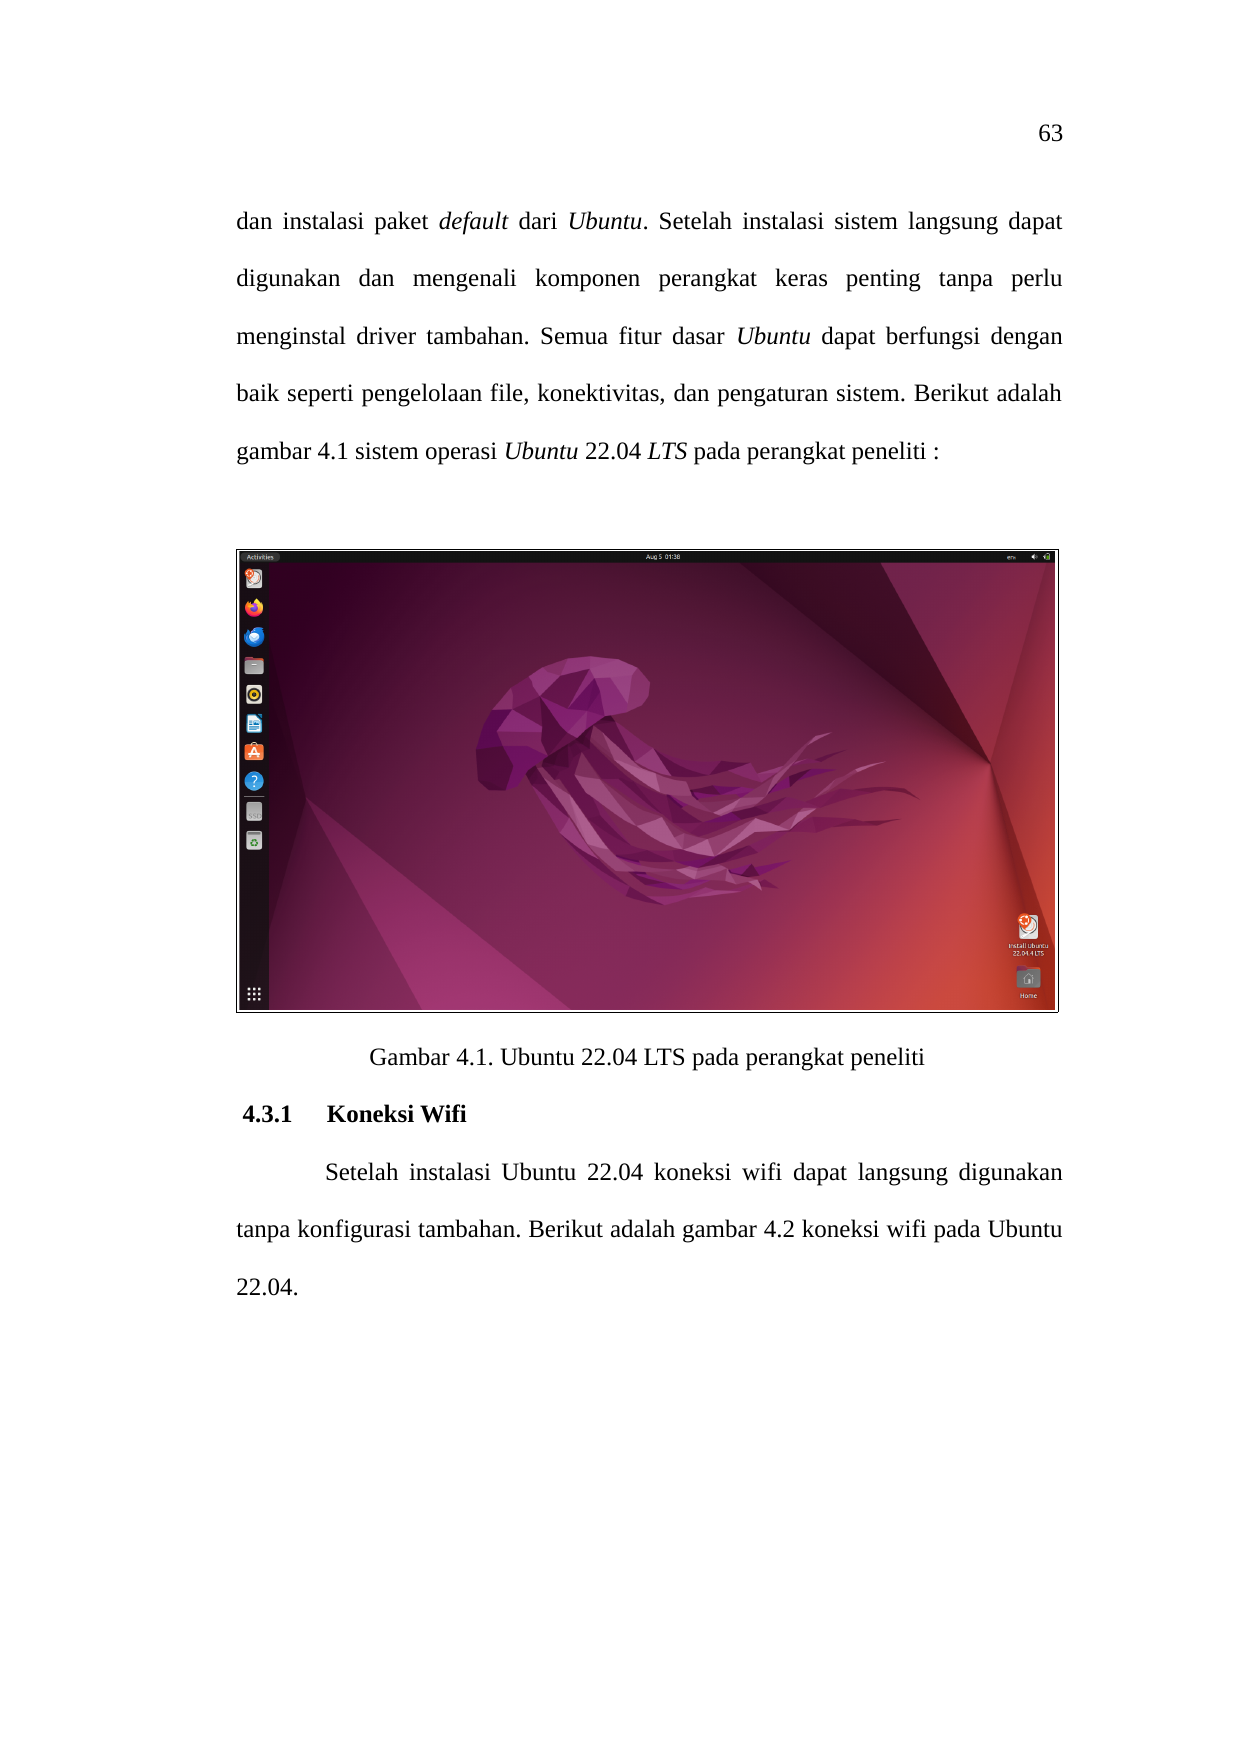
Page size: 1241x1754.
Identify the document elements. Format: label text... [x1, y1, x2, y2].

subtitle Koneksi Wifi [236, 1099, 1063, 1128]
text Gambar 4.1. Ubuntu 22.04 LTS pada perangkat peneliti [236, 1013, 1058, 1070]
text Setelah instalasi Ubuntu 22.04 koneksi wifi dapat langsung digunakan tanpa konfigurasi tambahan. Berikut adalah gambar 4.2 koneksi wifi pada Ubuntu 22.04. [236, 1157, 1063, 1300]
text dan instalasi paket default dari Ubuntu. Setelah instalasi sistem langsung dapat digunakan dan mengenali komponen perangkat keras penting tanpa perlu menginstal driver tambahan. Semua fitur dasar Ubuntu dapat berfungsi dengan baik seperti pengelolaan file, konektivitas, dan pengaturan sistem. Berikut adalah gambar 4.1 sistem operasi Ubuntu 22.04 LTS pada perangkat peneliti : [236, 206, 1063, 465]
text [237, 550, 1058, 1012]
